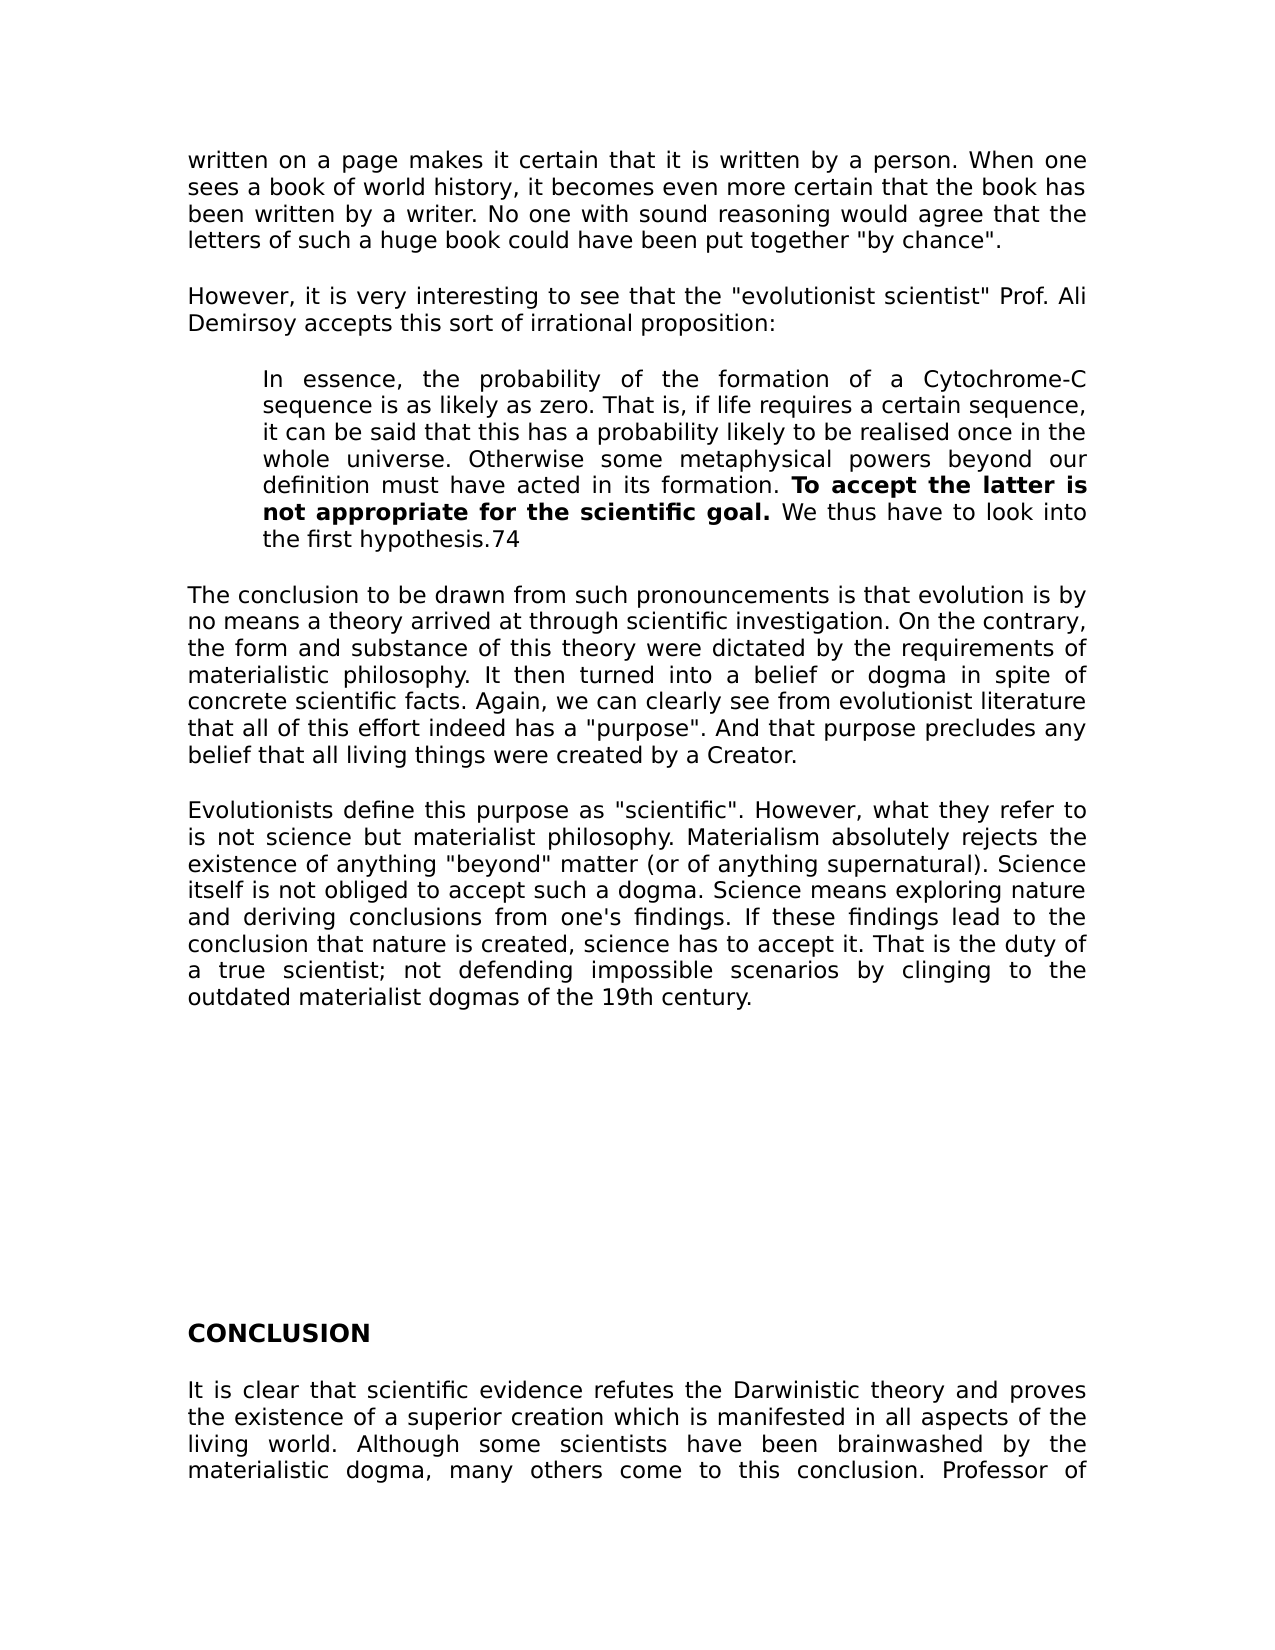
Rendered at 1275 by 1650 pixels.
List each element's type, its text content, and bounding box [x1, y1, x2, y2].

text written on a page makes it certain that it is written by a person. When one sees a book of world history, it becomes even more certain that the book has been written by a writer. No one with sound reasoning would agree that the letters of such a huge book could have been put together "by chance". [187, 148, 1088, 254]
text However, it is very interesting to see that the "evolutionist scientist" Prof. Ali Demirsoy accepts this sort of irrational proposition: [187, 283, 1088, 337]
text Conclusion [187, 1319, 1088, 1348]
text The conclusion to be drawn from such pronouncements is that evolution is by no means a theory arrived at through scientific investigation. On the contrary, the form and substance of this theory were dictated by the requirements of materialistic philosophy. It then turned into a belief or dogma in spite of concrete scientific facts. Again, we can clearly see from evolutionist literature that all of this effort indeed has a "purpose". And that purpose precludes any belief that all living things were created by a Creator. [187, 582, 1088, 768]
text In essence, the probability of the formation of a Cytochrome-C sequence is as likely as zero. That is, if life requires a certain sequence, it can be said that this has a probability likely to be realised once in the whole universe. Otherwise some metaphysical powers beyond our definition must have acted in its formation. To accept the latter is not appropriate for the scientific goal. We thus have to look into the first hypothesis.74 [262, 366, 1088, 553]
text Evolutionists define this purpose as "scientific". However, what they refer to is not science but materialist philosophy. Materialism absolutely rejects the existence of anything "beyond" matter (or of anything supernatural). Science itself is not obliged to accept such a dogma. Science means exploring nature and deriving conclusions from one's findings. If these findings lead to the conclusion that nature is created, science has to accept it. That is the duty of a true scientist; not defending impossible scenarios by clinging to the outdated materialist dogmas of the 19th century. [187, 798, 1088, 1011]
text It is clear that scientific evidence refutes the Darwinistic theory and proves the existence of a superior creation which is manifested in all aspects of the living world. Although some scientists have been brainwashed by the materialistic dogma, many others come to this conclusion. Professor of [187, 1378, 1088, 1484]
